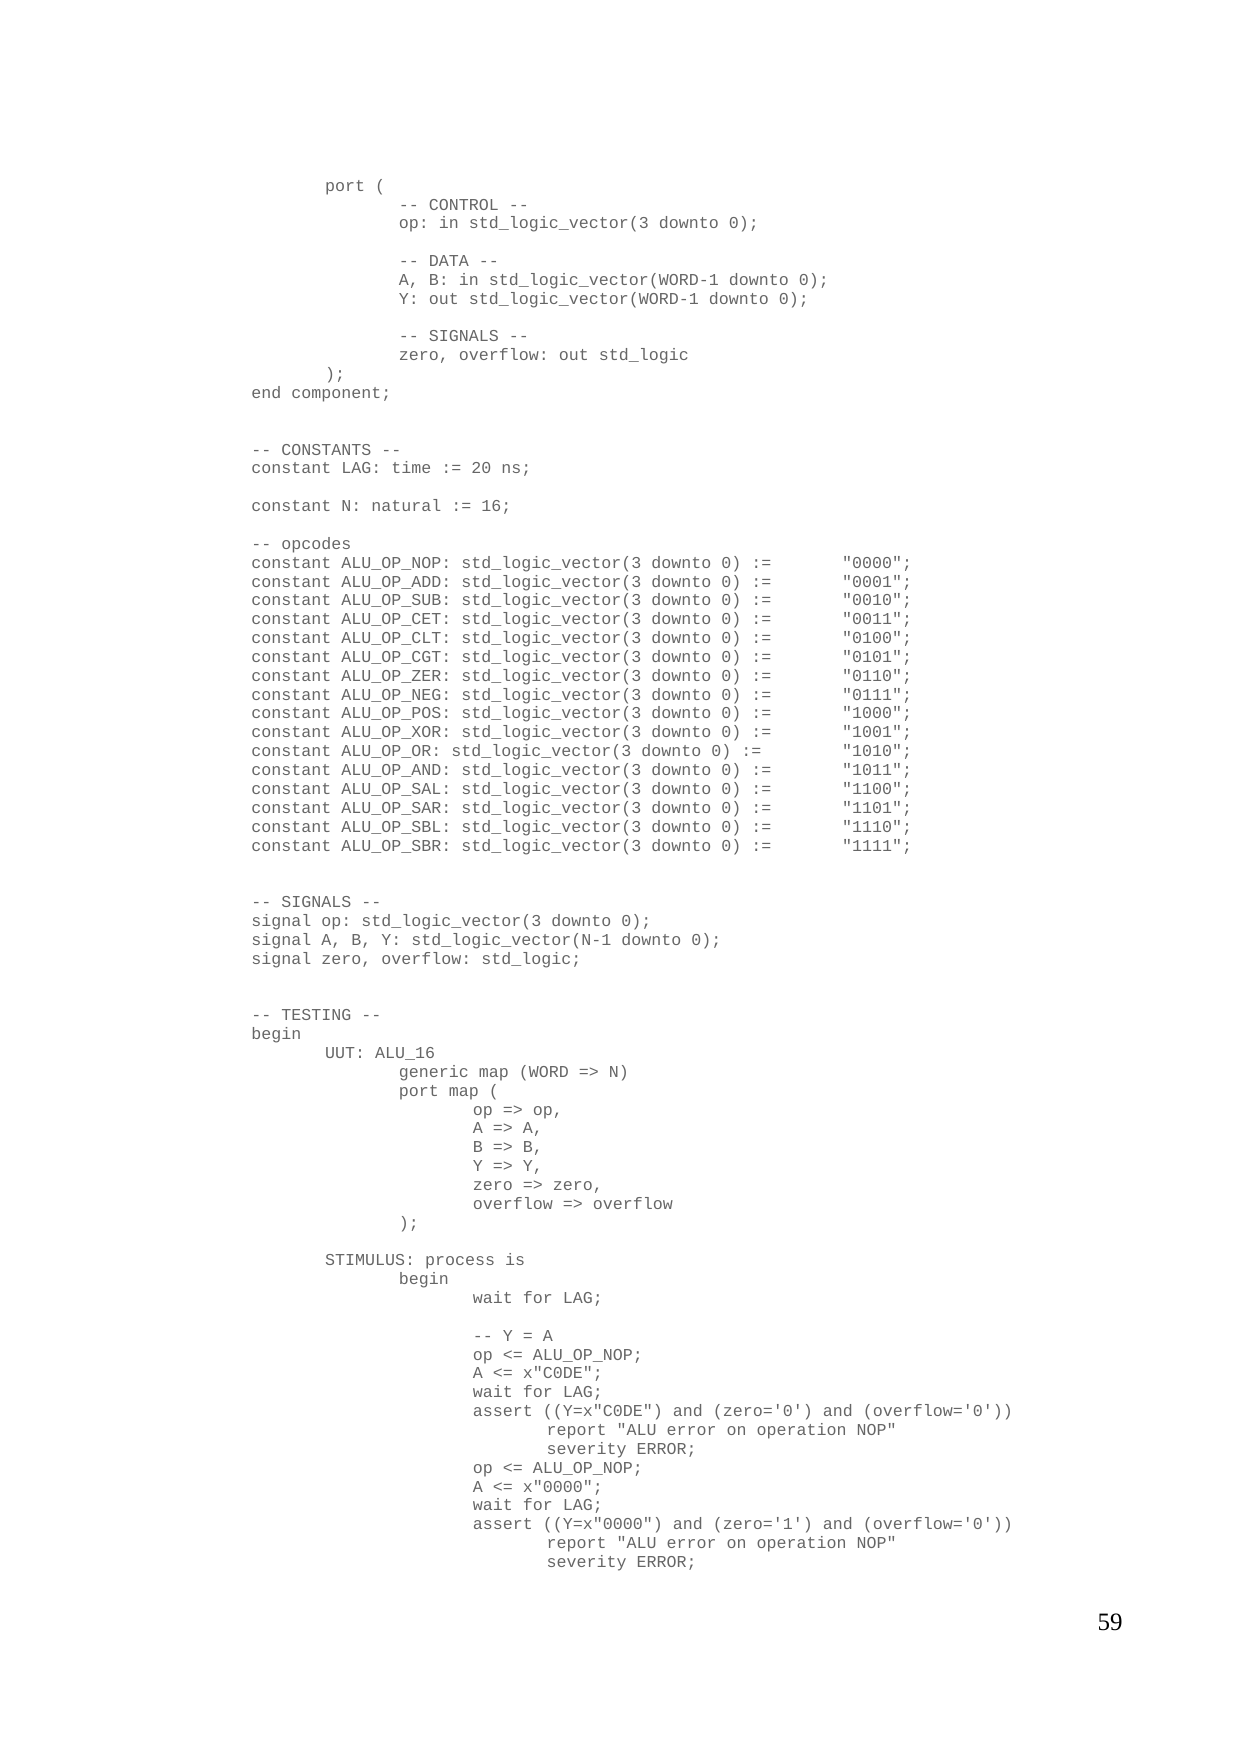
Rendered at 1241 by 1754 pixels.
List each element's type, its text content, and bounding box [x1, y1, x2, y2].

text constant ALU_OP_SAR: std_logic_vector(3 downto 0) := "1101"; [177, 799, 1122, 818]
text -- opcodes [177, 535, 1122, 554]
text generic map (WORD => N) [177, 1063, 1122, 1082]
text Y: out std_logic_vector(WORD-1 downto 0); [177, 290, 1122, 309]
text A => A, [177, 1120, 1122, 1139]
text constant ALU_OP_SUB: std_logic_vector(3 downto 0) := "0010"; [177, 592, 1122, 611]
text wait for LAG; [177, 1384, 1122, 1403]
text constant ALU_OP_NEG: std_logic_vector(3 downto 0) := "0111"; [177, 686, 1122, 705]
text constant ALU_OP_SBR: std_logic_vector(3 downto 0) := "1111"; [177, 837, 1122, 856]
text -- CONSTANTS -- [177, 441, 1122, 460]
text A, B: in std_logic_vector(WORD-1 downto 0); [177, 271, 1122, 290]
text report "ALU error on operation NOP" [177, 1422, 1122, 1440]
text op <= ALU_OP_NOP; [177, 1459, 1122, 1478]
text constant ALU_OP_POS: std_logic_vector(3 downto 0) := "1000"; [177, 705, 1122, 724]
text overflow => overflow [177, 1195, 1122, 1214]
text zero => zero, [177, 1176, 1122, 1195]
text -- SIGNALS -- [177, 328, 1122, 347]
text wait for LAG; [177, 1289, 1122, 1308]
text constant ALU_OP_AND: std_logic_vector(3 downto 0) := "1011"; [177, 762, 1122, 781]
text wait for LAG; [177, 1497, 1122, 1516]
text Y => Y, [177, 1158, 1122, 1176]
text -- DATA -- [177, 253, 1122, 271]
text constant ALU_OP_ADD: std_logic_vector(3 downto 0) := "0001"; [177, 573, 1122, 592]
text B => B, [177, 1139, 1122, 1158]
text op => op, [177, 1101, 1122, 1120]
text constant ALU_OP_OR: std_logic_vector(3 downto 0) := "1010"; [177, 743, 1122, 762]
text op <= ALU_OP_NOP; [177, 1346, 1122, 1365]
text signal A, B, Y: std_logic_vector(N-1 downto 0); [177, 931, 1122, 950]
text constant ALU_OP_ZER: std_logic_vector(3 downto 0) := "0110"; [177, 667, 1122, 686]
text assert ((Y=x"C0DE") and (zero='0') and (overflow='0')) [177, 1403, 1122, 1422]
text constant ALU_OP_NOP: std_logic_vector(3 downto 0) := "0000"; [177, 554, 1122, 573]
text A <= x"C0DE"; [177, 1365, 1122, 1384]
text -- TESTING -- [177, 1007, 1122, 1026]
text assert ((Y=x"0000") and (zero='1') and (overflow='0')) [177, 1516, 1122, 1535]
text -- Y = A [177, 1327, 1122, 1346]
text severity ERROR; [177, 1553, 1122, 1572]
text report "ALU error on operation NOP" [177, 1535, 1122, 1553]
text zero, overflow: out std_logic [177, 347, 1122, 366]
text -- SIGNALS -- [177, 894, 1122, 912]
text constant ALU_OP_CET: std_logic_vector(3 downto 0) := "0011"; [177, 611, 1122, 630]
text constant N: natural := 16; [177, 498, 1122, 517]
text constant ALU_OP_SAL: std_logic_vector(3 downto 0) := "1100"; [177, 781, 1122, 799]
text signal op: std_logic_vector(3 downto 0); [177, 912, 1122, 931]
text port map ( [177, 1082, 1122, 1101]
text A <= x"0000"; [177, 1478, 1122, 1497]
text signal zero, overflow: std_logic; [177, 950, 1122, 969]
text constant ALU_OP_CLT: std_logic_vector(3 downto 0) := "0100"; [177, 630, 1122, 648]
text constant ALU_OP_SBL: std_logic_vector(3 downto 0) := "1110"; [177, 818, 1122, 837]
text port ( [177, 177, 1122, 196]
text end component; [177, 384, 1122, 403]
text severity ERROR; [177, 1440, 1122, 1459]
text constant ALU_OP_CGT: std_logic_vector(3 downto 0) := "0101"; [177, 648, 1122, 667]
text STIMULUS: process is [177, 1252, 1122, 1271]
text op: in std_logic_vector(3 downto 0); [177, 215, 1122, 234]
text ); [177, 1214, 1122, 1233]
text begin [177, 1271, 1122, 1289]
text constant ALU_OP_XOR: std_logic_vector(3 downto 0) := "1001"; [177, 724, 1122, 743]
text constant LAG: time := 20 ns; [177, 460, 1122, 479]
text UUT: ALU_16 [177, 1044, 1122, 1063]
text -- CONTROL -- [177, 196, 1122, 215]
text begin [177, 1026, 1122, 1044]
text ); [177, 366, 1122, 384]
